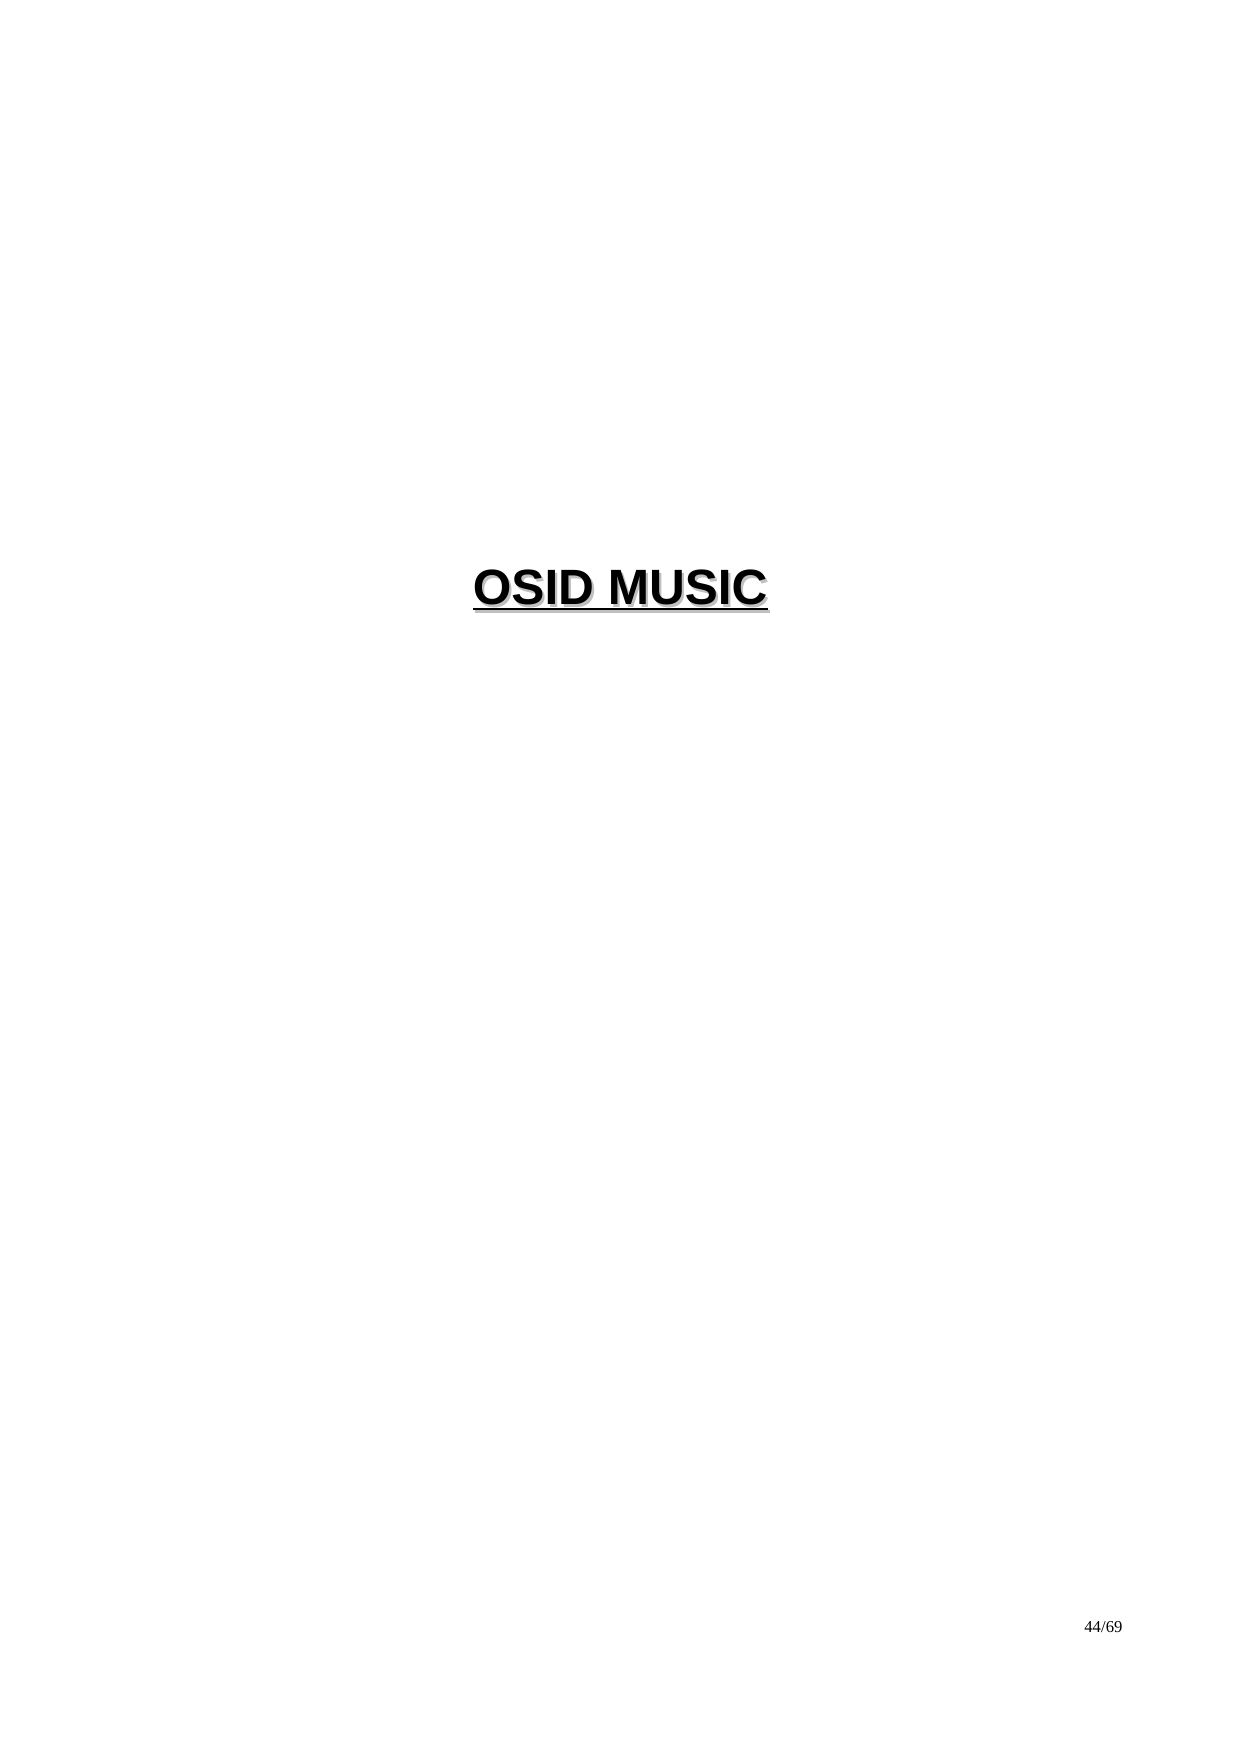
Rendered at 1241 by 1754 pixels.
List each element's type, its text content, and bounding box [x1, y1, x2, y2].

subtitle OSID MUSIC [118, 558, 1122, 615]
